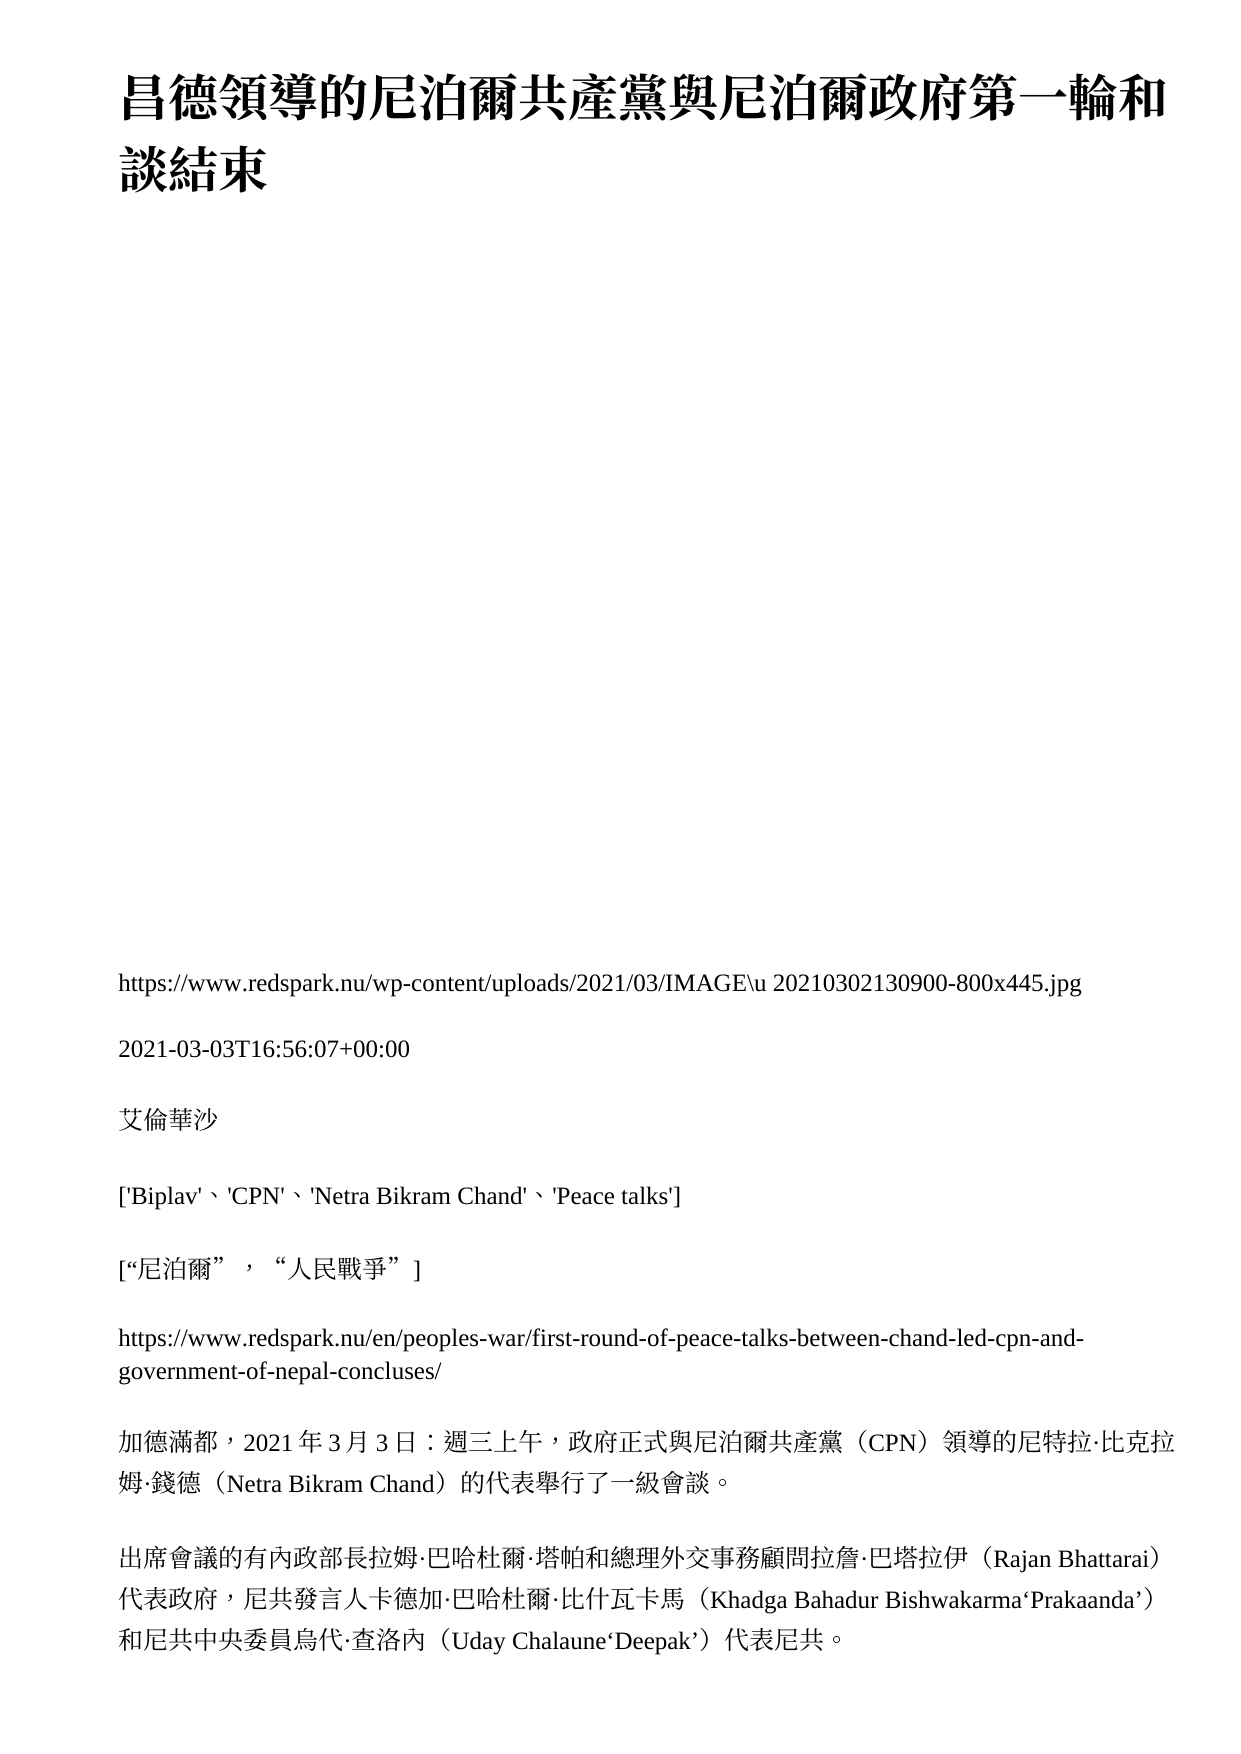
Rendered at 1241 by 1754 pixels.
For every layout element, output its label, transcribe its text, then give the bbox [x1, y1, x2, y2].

subtitle 昌德領導的尼泊爾共產黨與尼泊爾政府第一輪和談結束 [118, 59, 1181, 203]
text https://www.redspark.nu/wp-content/uploads/2021/03/IMAGE\u 20210302130900-800x445.jpg 2021-03-03T16:56:07+00:00 艾倫華沙 ['Biplav'、'CPN'、'Netra Bikram Chand'、'Peace talks'] [“尼泊爾”，“人民戰爭”] https://www.redspark.nu/en/peoples-war/first-round-of-peace-talks-between-chand-led-cpn-and-government-of-nepal-concluses/ 加德滿都，2021年3月3日：週三上午，政府正式與尼泊爾共產黨（CPN）領導的尼特拉·比克拉姆·錢德（Netra Bikram Chand）的代表舉行了一級會談。 出席會議的有內政部長拉姆·巴哈杜爾·塔帕和總理外交事務顧問拉詹·巴塔拉伊（Rajan Bhattarai）代表政府，尼共發言人卡德加·巴哈杜爾·比什瓦卡馬（Khadga Bahadur Bishwakarma‘Prakaanda’）和尼共中央委員烏代·查洛內（Uday Chalaune‘Deepak’）代表尼共。 [118, 935, 1181, 1690]
